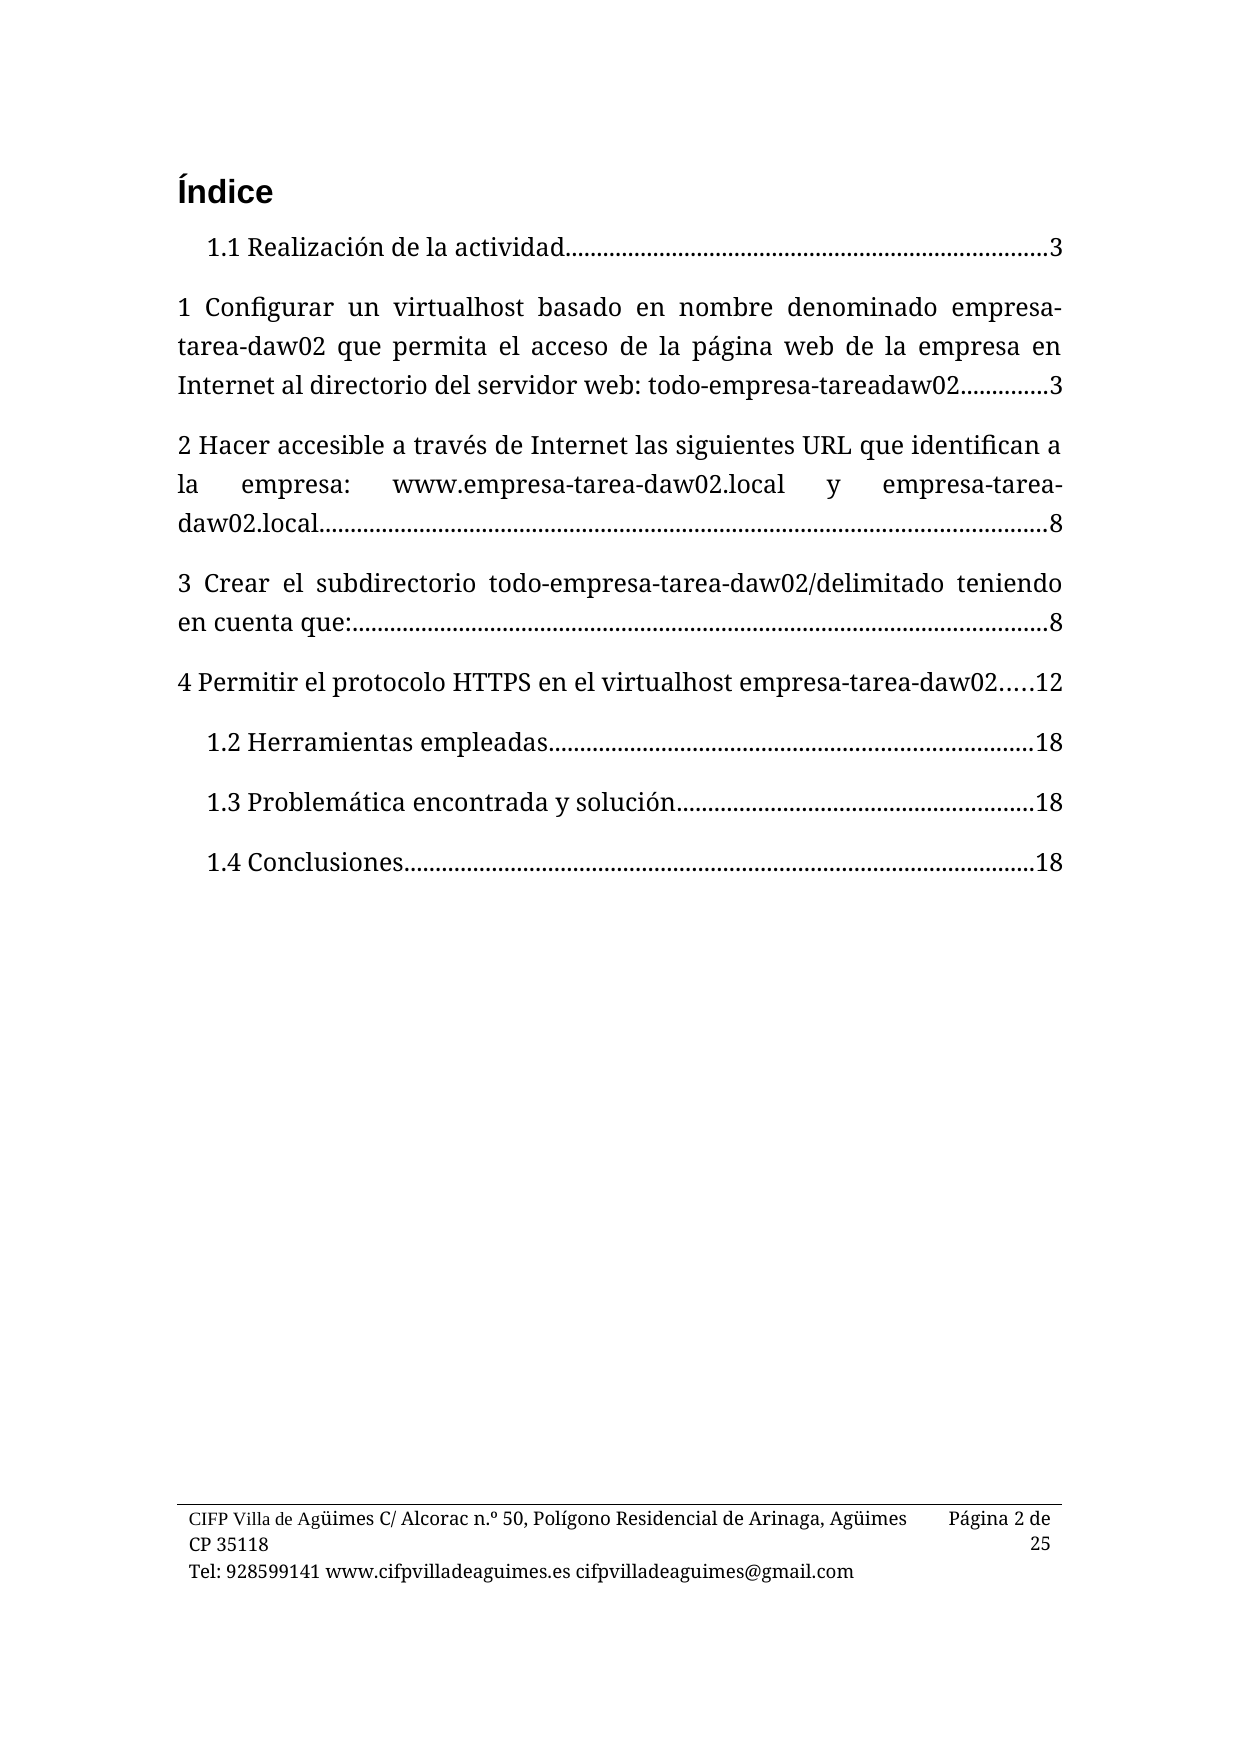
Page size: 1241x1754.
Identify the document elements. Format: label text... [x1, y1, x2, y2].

text 4 Permitir el protocolo HTTPS en el virtualhost empresa-tarea-daw02 12 [177, 665, 1063, 699]
text 1.4 Conclusiones 18 [207, 845, 1063, 879]
text 1.1 Realización de la actividad 3 [207, 229, 1063, 263]
subtitle Índice [177, 173, 1063, 211]
text 1.3 Problemática encontrada y solución 18 [207, 785, 1063, 819]
text 3 Crear el subdirectorio todo-empresa-tarea-daw02/delimitado teniendo en cuenta que: 8 [177, 566, 1063, 639]
text 2 Hacer accesible a través de Internet las siguientes URL que identifican a la empresa: www.empresa-tarea-daw02.local y empresa-tarea-daw02.local 8 [177, 428, 1063, 540]
text 1 Configurar un virtualhost basado en nombre denominado empresa-tarea-daw02 que permita el acceso de la página web de la empresa en Internet al directorio del servidor web: todo-empresa-tareadaw02 3 [177, 289, 1063, 402]
text 1.2 Herramientas empleadas 18 [207, 725, 1063, 759]
